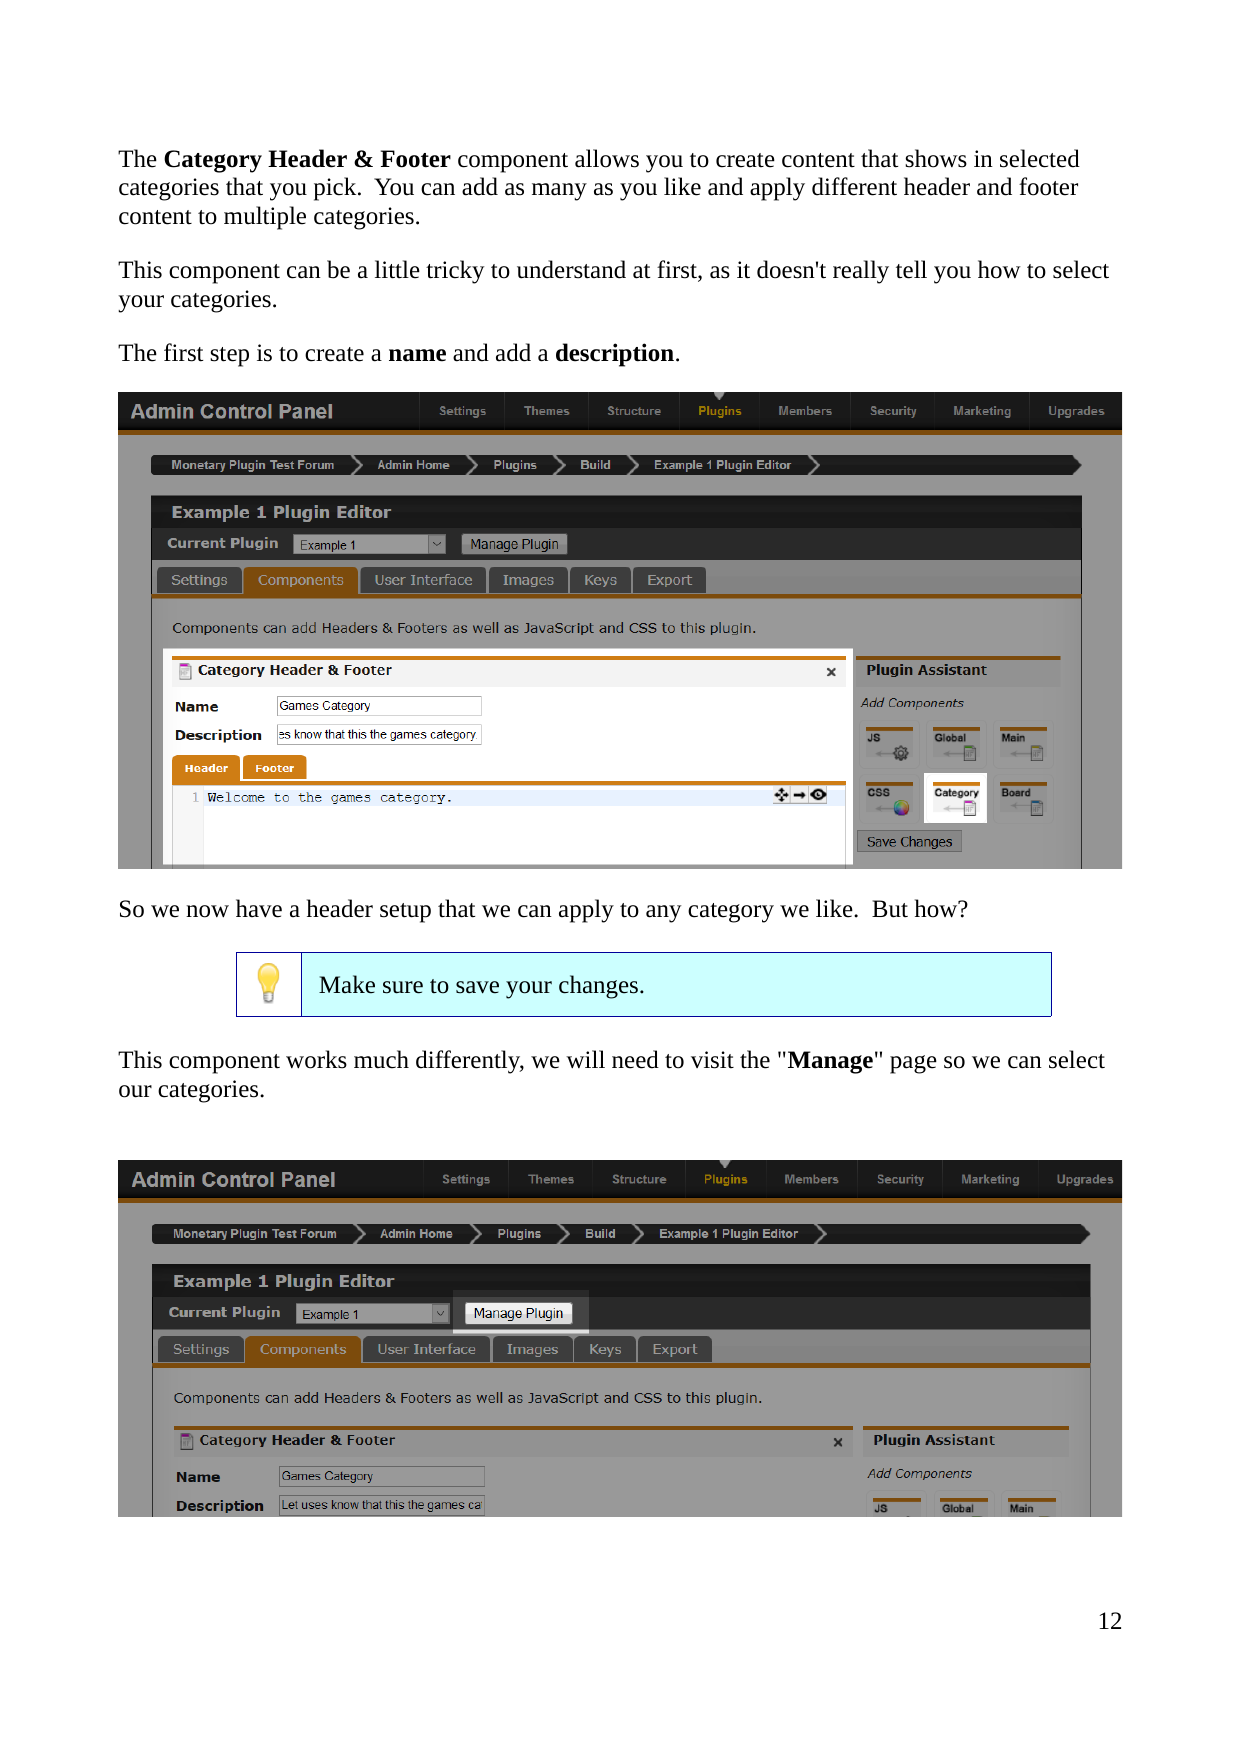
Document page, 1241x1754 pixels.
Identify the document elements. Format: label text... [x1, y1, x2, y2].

text This component works much differently, we will need to visit the "Manage" page so we can select our categories. [118, 1045, 1122, 1103]
table_header [237, 953, 301, 1016]
text This component can be a little tricky to understand at first, as it doesn't really tell you how to select your categories. [118, 255, 1122, 313]
picture [118, 392, 1123, 869]
picture [251, 963, 286, 1004]
text So we now have a header setup that we can apply to any category we like. But how? [118, 894, 1122, 923]
text The first step is to create a name and add a description. [118, 338, 1122, 367]
text The Category Header & Footer component allows you to create content that shows in selected categories that you pick. You can add as many as you like and apply different header and footer content to multiple categories. [118, 144, 1122, 230]
table_header Make sure to save your changes. [302, 953, 1051, 1016]
picture [118, 1160, 1123, 1517]
